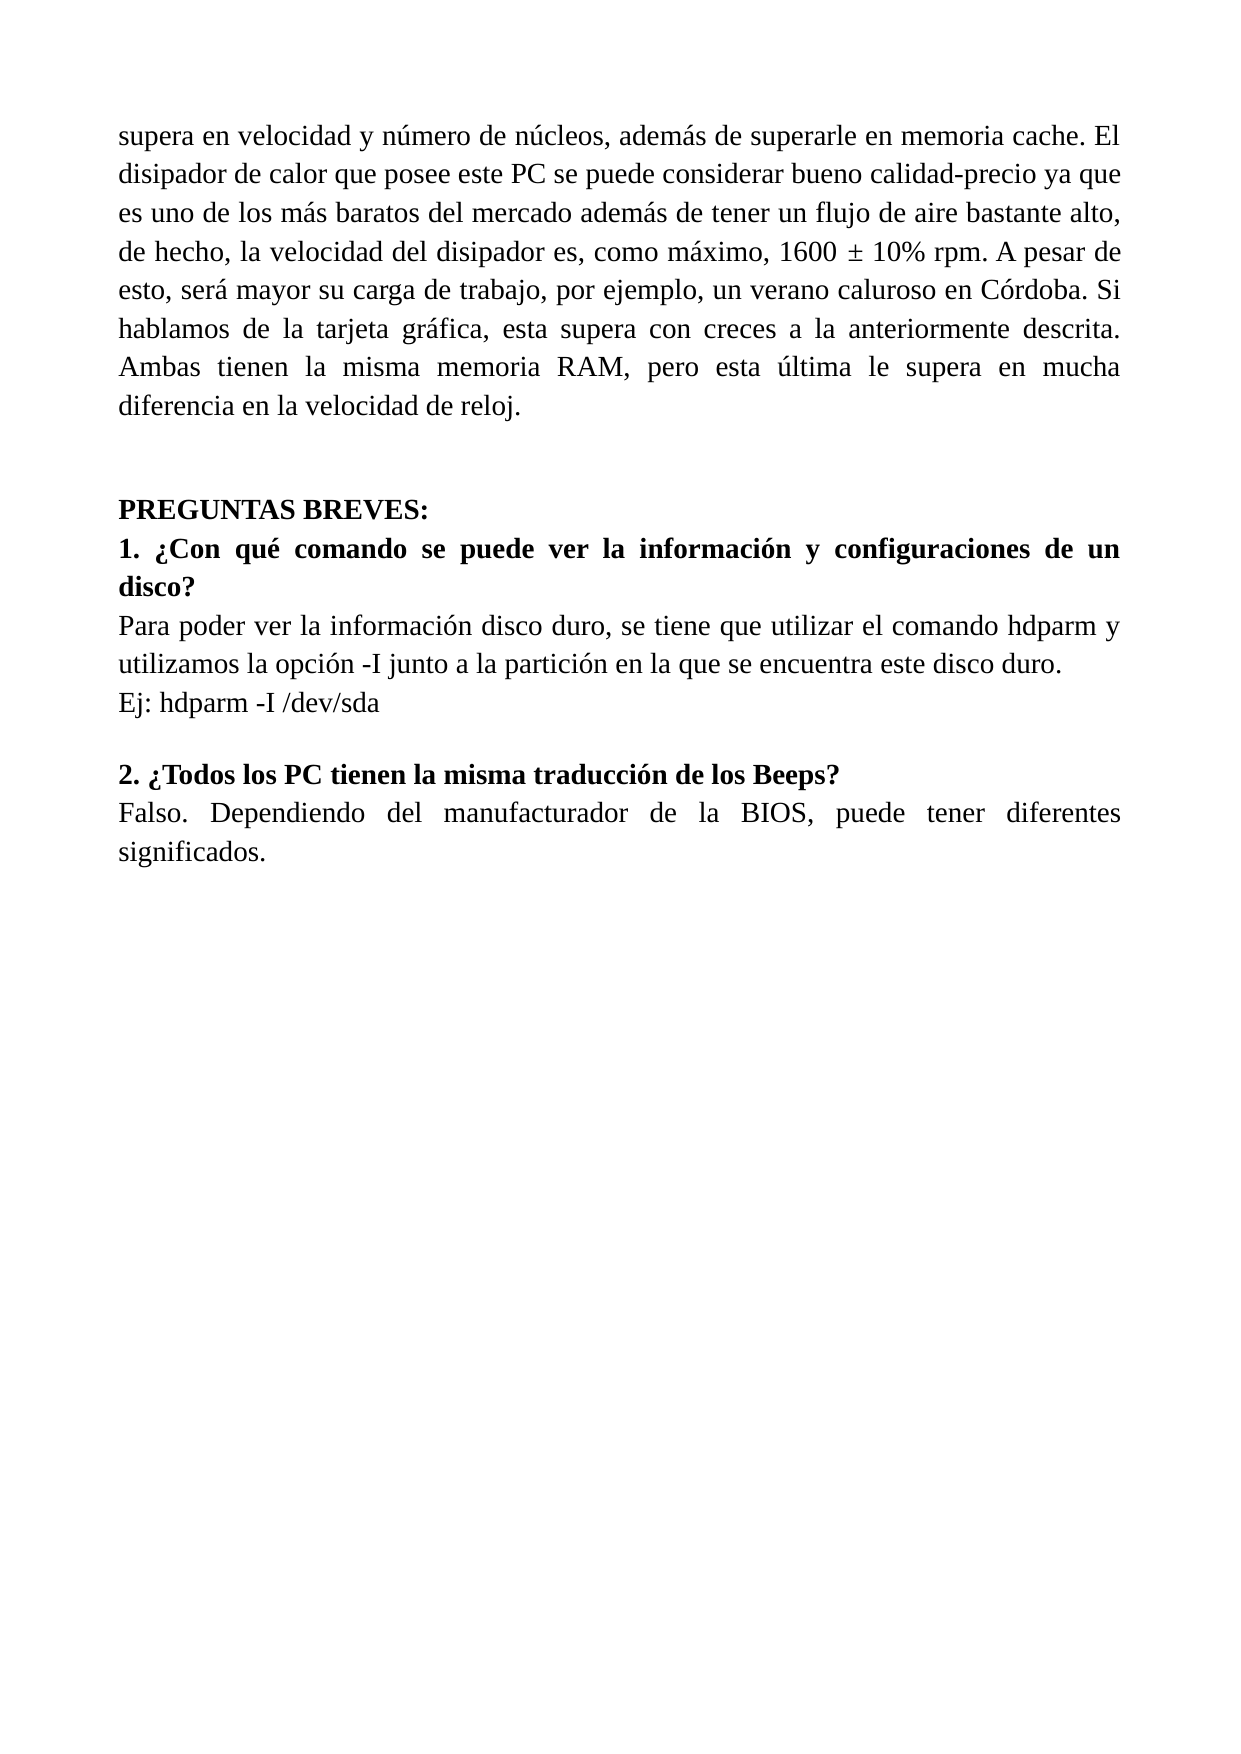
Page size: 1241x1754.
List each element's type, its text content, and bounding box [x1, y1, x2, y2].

text 2. ¿Todos los PC tienen la misma traducción de los Beeps? [118, 757, 1122, 790]
text PREGUNTAS BREVES: [118, 492, 1122, 526]
text 1. ¿Con qué comando se puede ver la información y configuraciones de un disco? [118, 531, 1122, 603]
text supera en velocidad y número de núcleos, además de superarle en memoria cache. El disipador de calor que posee este PC se puede considerar bueno calidad-precio ya que es uno de los más baratos del mercado además de tener un flujo de aire bastante alto, de hecho, la velocidad del disipador es, como máximo, 1600 ± 10% rpm. A pesar de esto, será mayor su carga de trabajo, por ejemplo, un verano caluroso en Córdoba. Si hablamos de la tarjeta gráfica, esta supera con creces a la anteriormente descrita. Ambas tienen la misma memoria RAM, pero esta última le supera en mucha diferencia en la velocidad de reloj. [118, 118, 1122, 421]
text Ej: hdparm -I /dev/sda [118, 685, 1122, 719]
text Para poder ver la información disco duro, se tiene que utilizar el comando hdparm y utilizamos la opción -I junto a la partición en la que se encuentra este disco duro. [118, 608, 1122, 680]
text Falso. Dependiendo del manufacturador de la BIOS, puede tener diferentes significados. [118, 795, 1122, 867]
